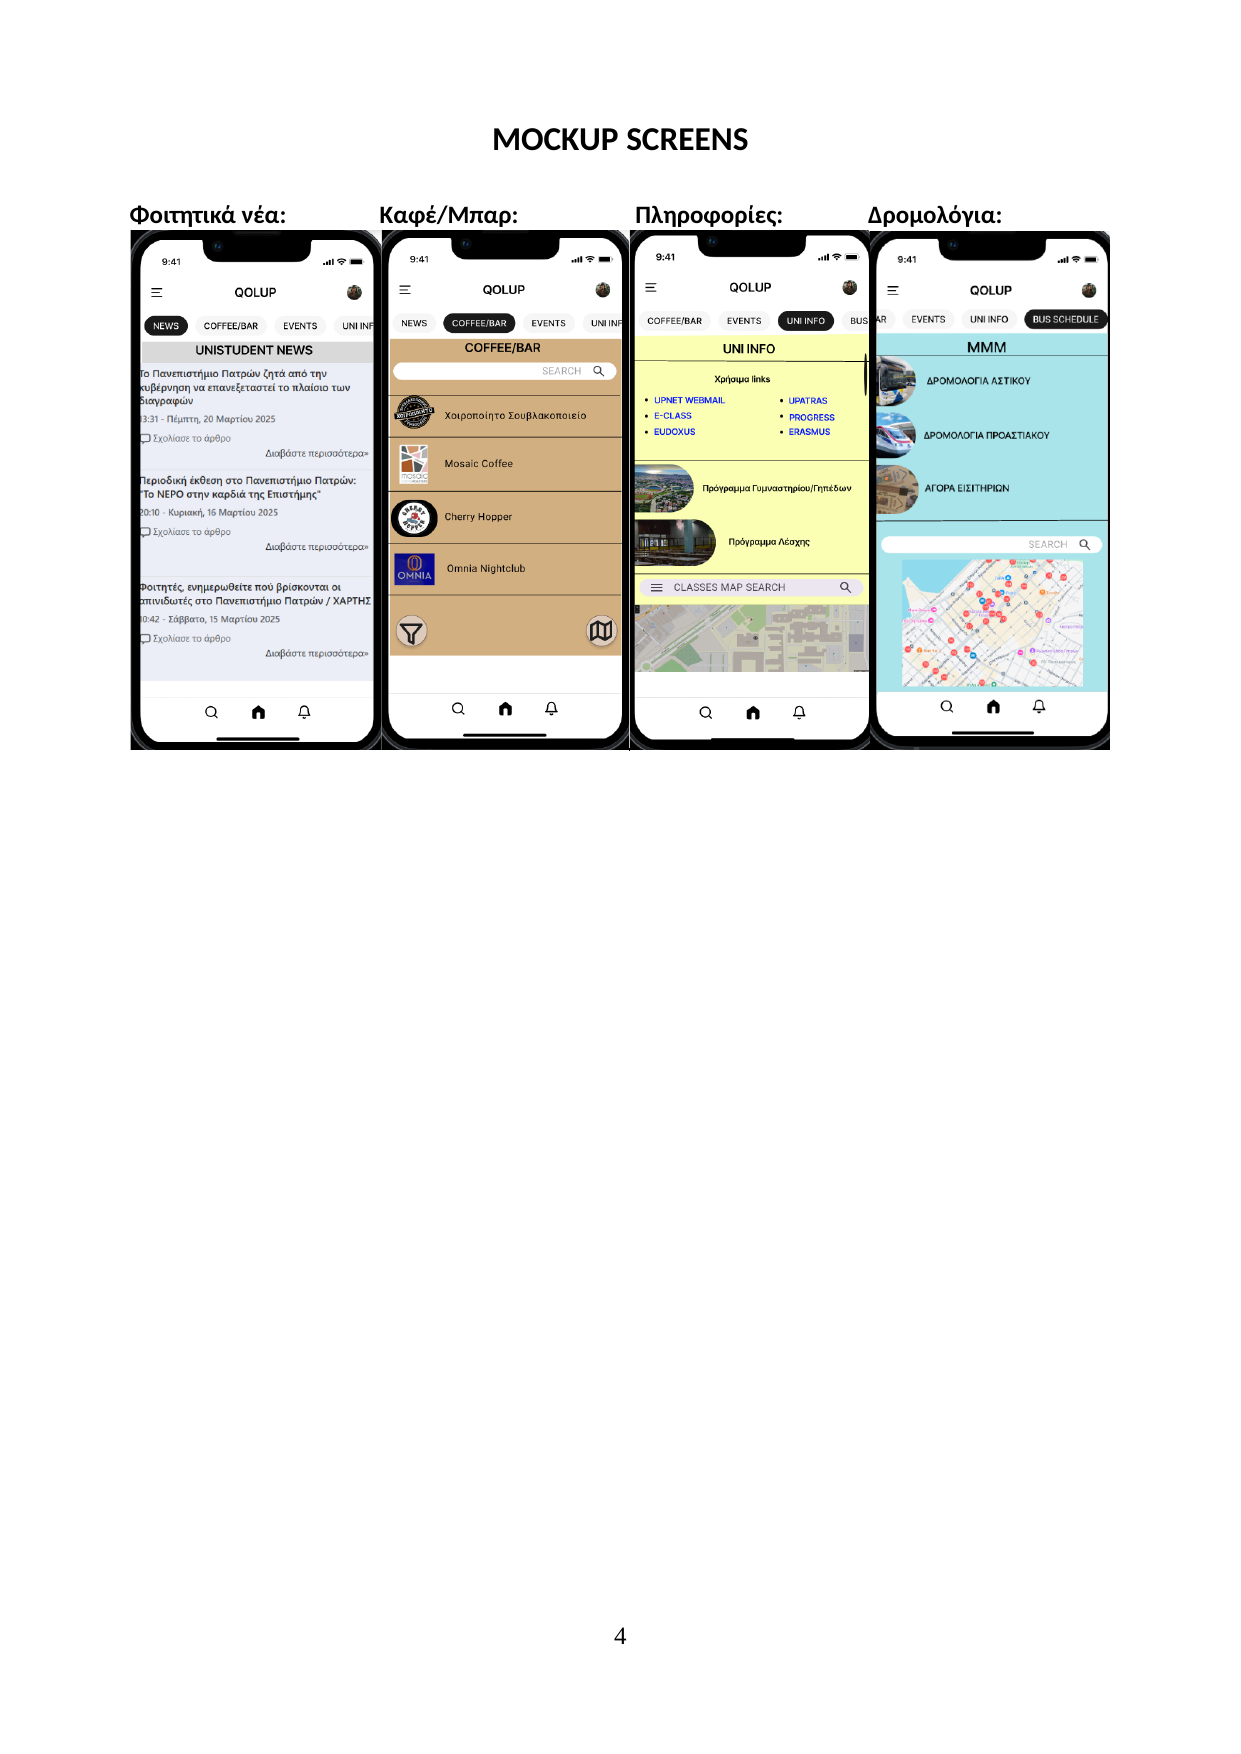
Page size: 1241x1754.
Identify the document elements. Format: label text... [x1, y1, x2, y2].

picture [130, 230, 1110, 750]
text MOCKUP SCREENS [118, 118, 1122, 159]
text Φοιτητικά νέα: Καφέ/Μπαρ: Πληροφορίες: Δρομολόγια: [118, 199, 1122, 230]
